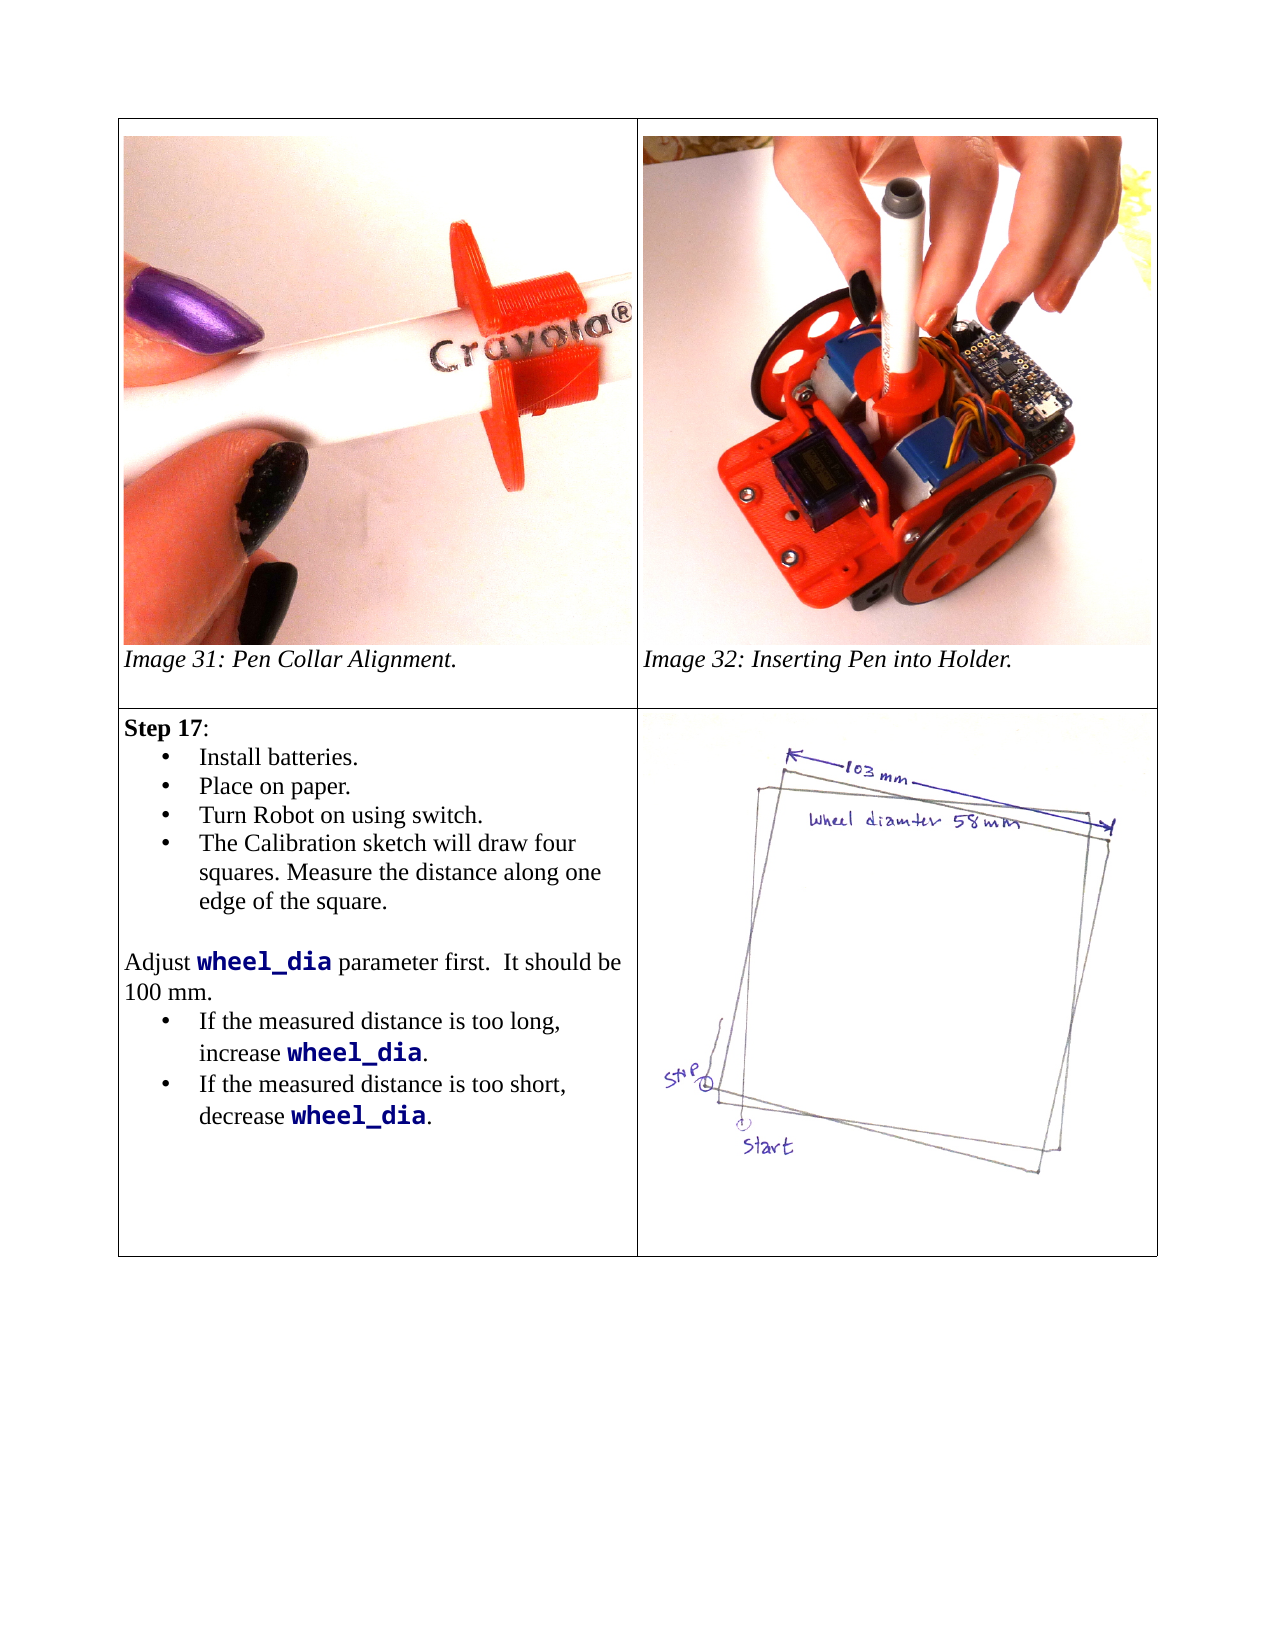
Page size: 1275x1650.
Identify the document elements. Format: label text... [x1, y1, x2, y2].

table_cell Step 17: Install batteries. Place on paper. Turn Robot on using switch. The Calibration sketch will draw four squares. Measure the distance along one edge of the square. Adjust wheel_dia parameter first. It should be 100 mm. If the measured distance is too long, increase wheel_dia. If the measured distance is too short, decrease wheel_dia. [119, 709, 637, 1256]
picture [123, 136, 632, 645]
table_cell [119, 119, 637, 708]
table_cell [638, 709, 1157, 1256]
table_cell [638, 119, 1157, 708]
picture [643, 713, 1152, 1222]
picture [643, 136, 1152, 645]
